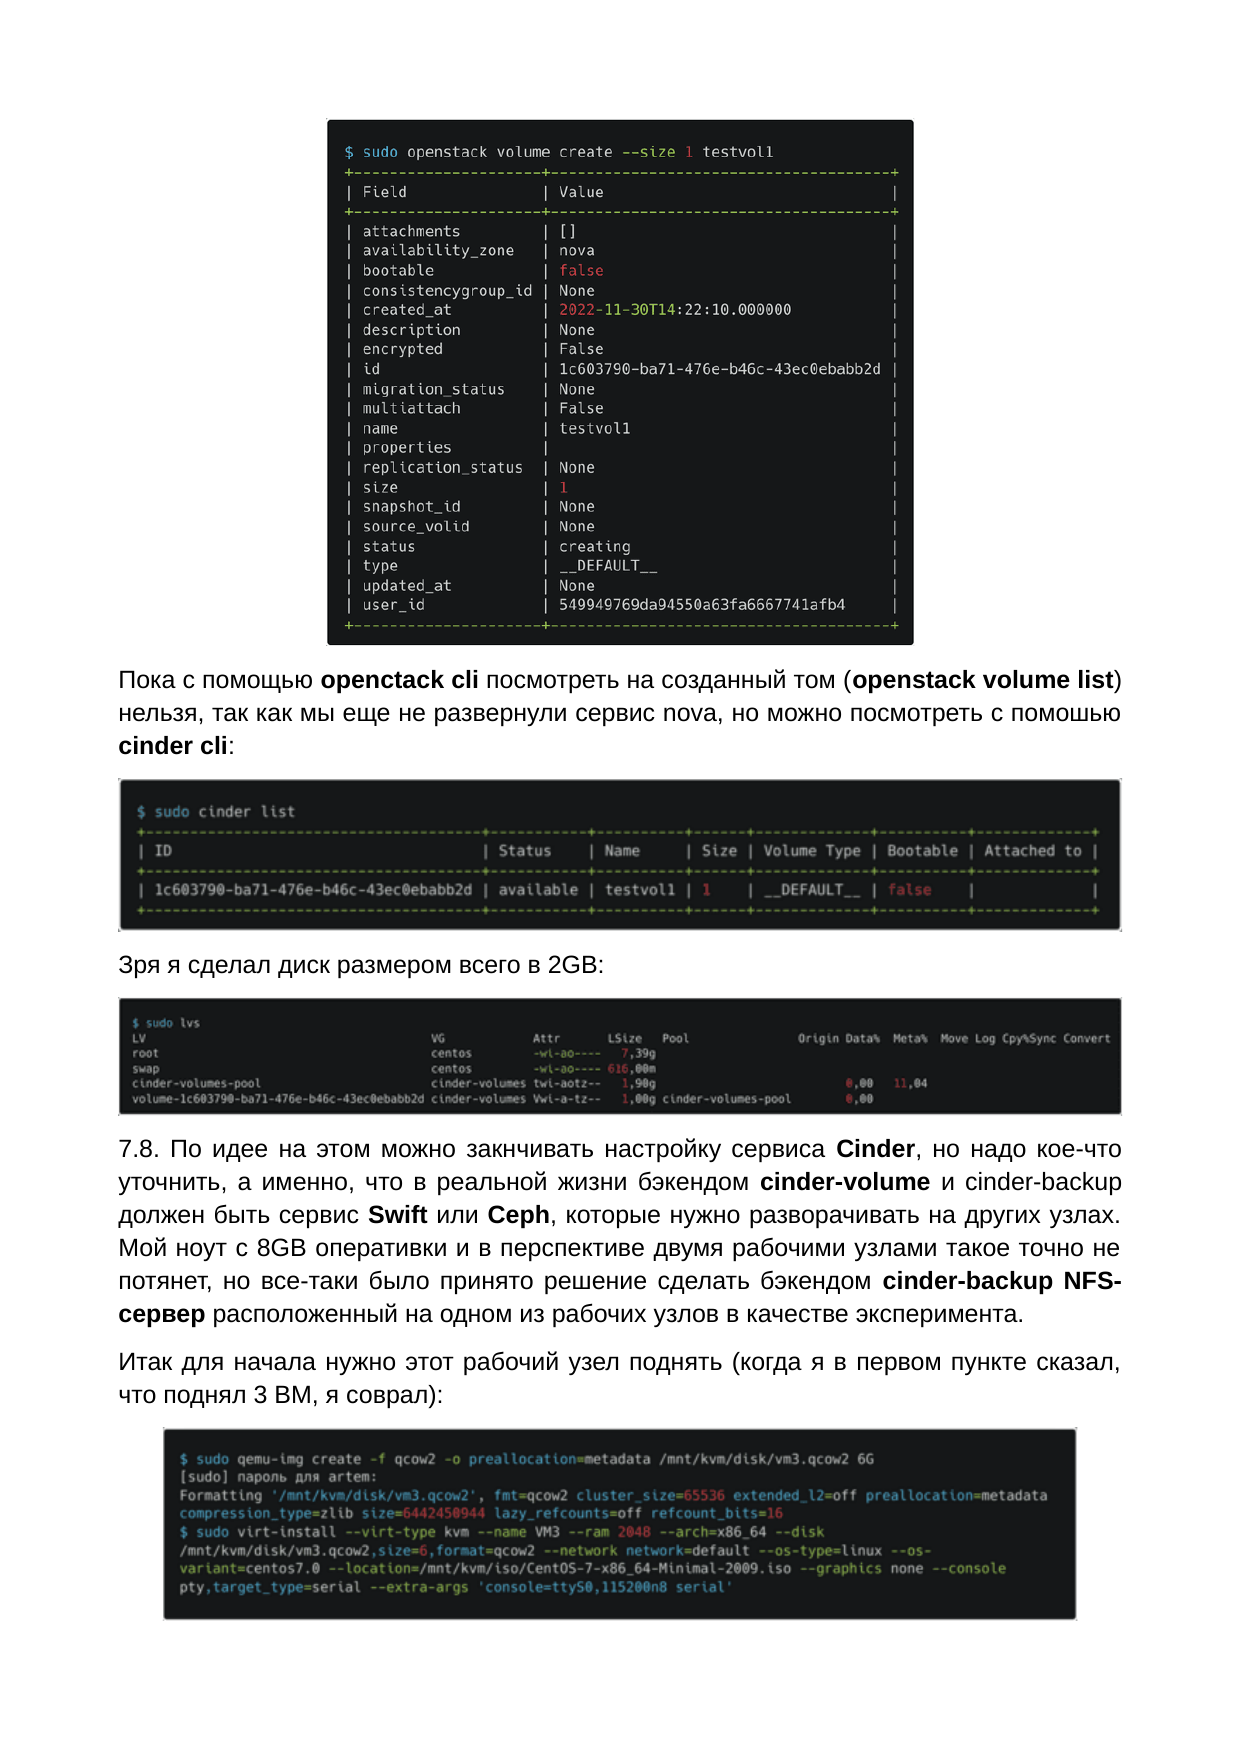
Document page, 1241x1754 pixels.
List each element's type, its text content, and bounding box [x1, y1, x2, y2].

text Зря я сделал диск размером всего в 2GB: [118, 950, 1122, 979]
picture [162, 1427, 1078, 1621]
picture [118, 778, 1123, 932]
text Итак для начала нужно этот рабочий узел поднять (когда я в первом пункте сказал, что поднял 3 ВМ, я соврал): [118, 1347, 1122, 1409]
picture [118, 997, 1123, 1116]
picture [326, 118, 915, 646]
text 7.8. По идее на этом можно закнчивать настройку сервиса Cinder, но надо кое-что уточнить, а именно, что в реальной жизни бэкендом cinder-volume и cinder-backup должен быть сервис Swift или Ceph, которые нужно разворачивать на других узлах. Мой ноут с 8GB оперативки и в перспективе двумя рабочими узлами такое точно не потянет, но все-таки было принято решение сделать бэкендом cinder-backup NFS-сервер расположенный на одном из рабочих узлов в качестве эксперимента. [118, 1134, 1122, 1328]
text Пока с помощью openctack cli посмотреть на созданный том (openstack volume list) нельзя, так как мы еще не развернули сервис nova, но можно посмотреть с помошью cinder cli: [118, 665, 1122, 760]
